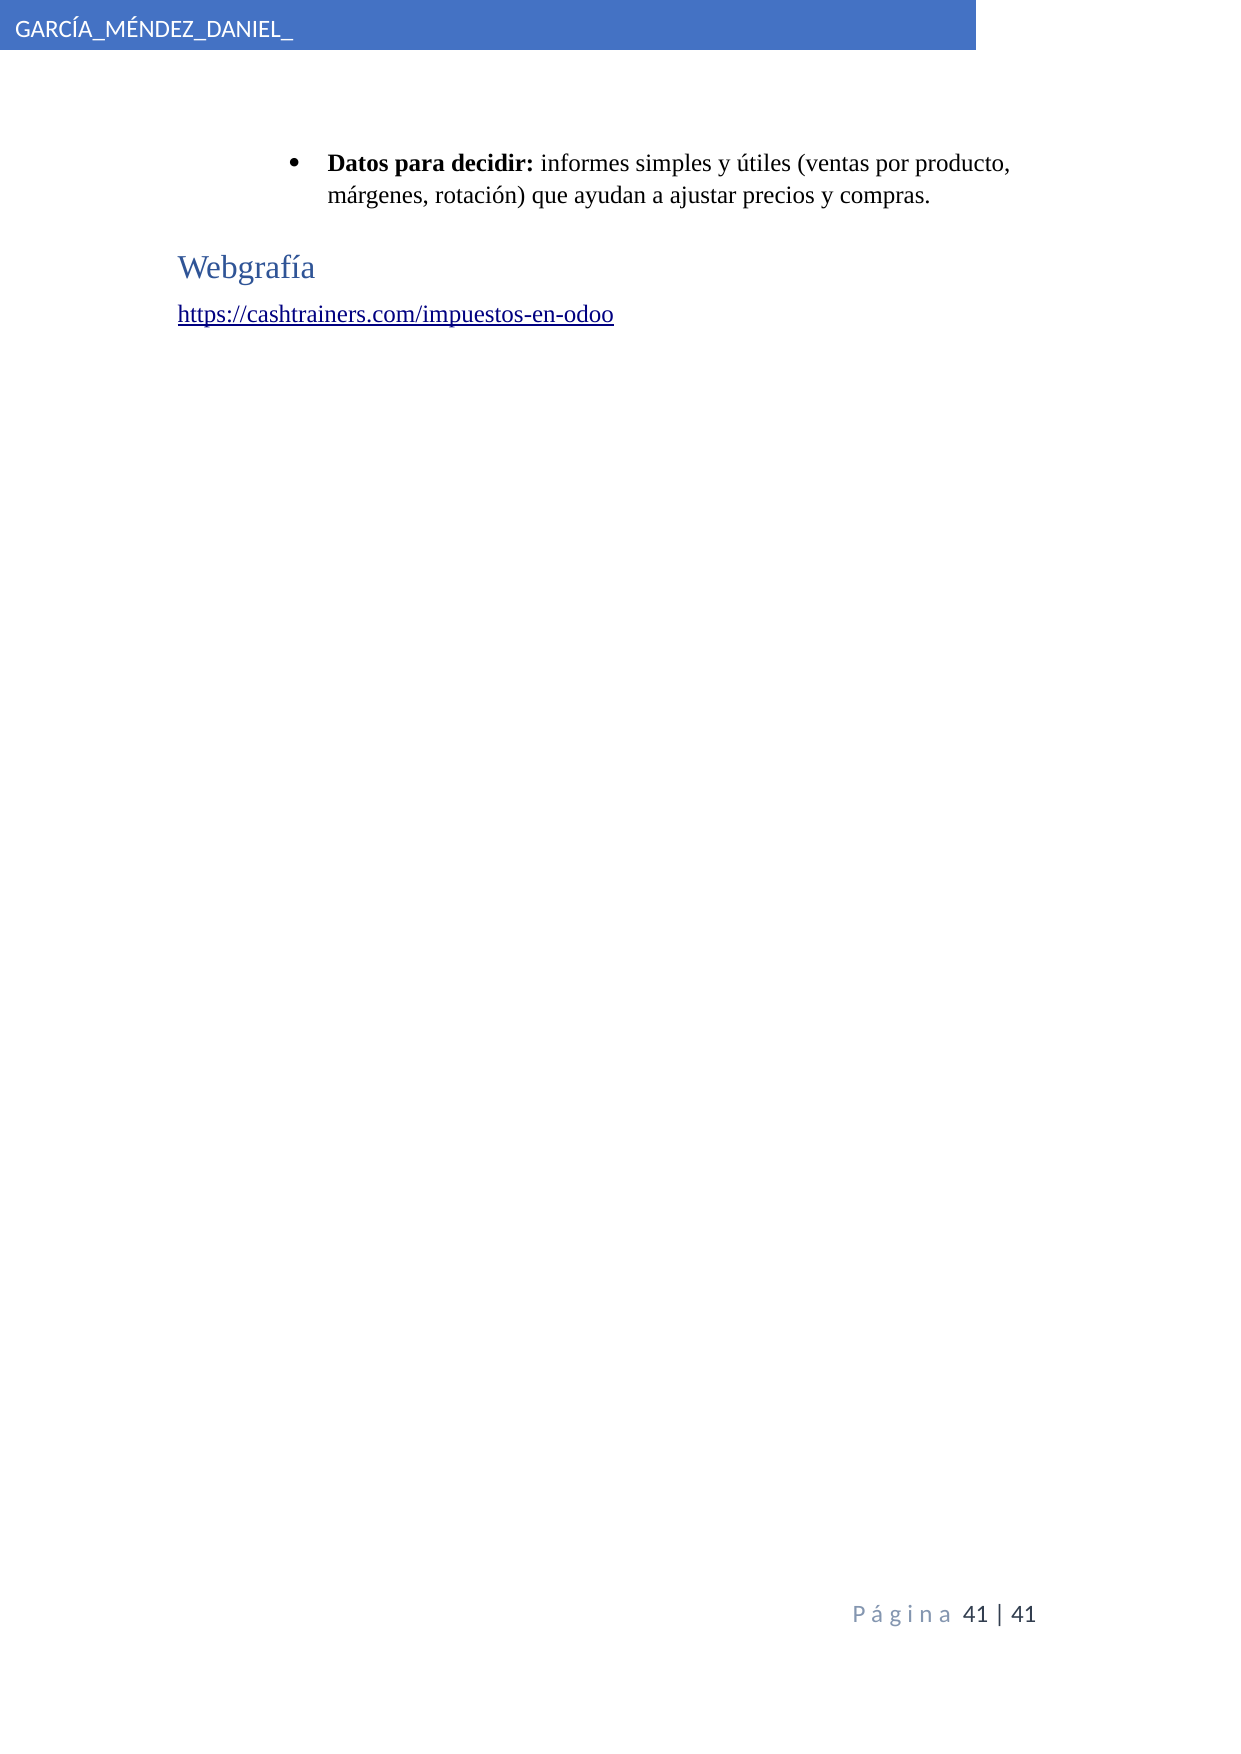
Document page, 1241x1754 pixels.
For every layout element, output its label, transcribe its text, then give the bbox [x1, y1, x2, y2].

text https://cashtrainers.com/impuestos-en-odoo [177, 299, 1063, 328]
list Datos para decidir: informes simples y útiles (ventas por producto, márgenes, rotación) que ayudan a ajustar precios y compras. [290, 148, 1063, 209]
subtitle Webgrafía [177, 247, 1063, 285]
